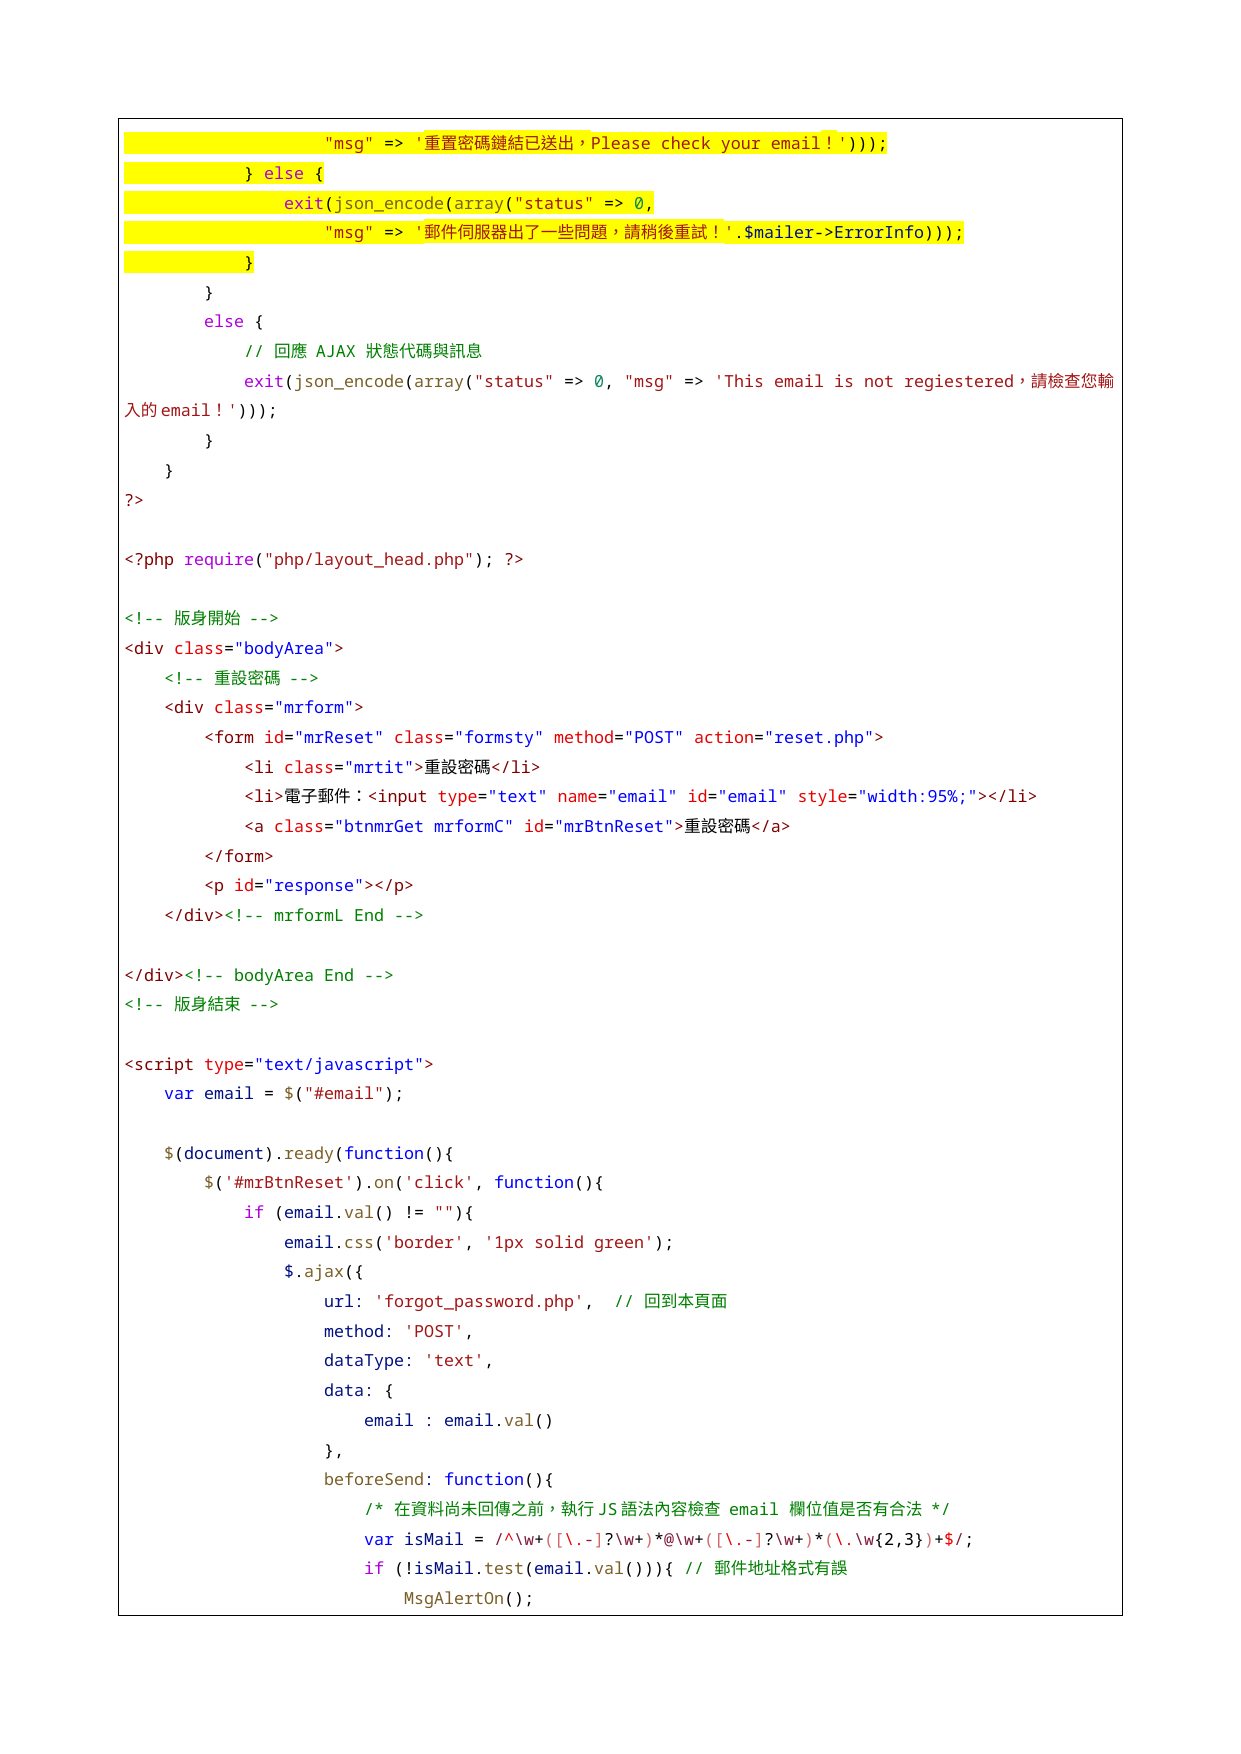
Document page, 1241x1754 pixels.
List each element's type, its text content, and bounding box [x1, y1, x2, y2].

table_header "msg" => '重置密碼鏈結已送出，Please check your email！'))); } else { exit(json_encode(array("status" => 0, "msg" => '郵件伺服器出了一些問題，請稍後重試！'.$mailer->ErrorInfo))); } } else { // 回應 AJAX 狀態代碼與訊息 exit(json_encode(array("status" => 0, "msg" => 'This email is not regiestered，請檢查您輸入的email！'))); } } ?> <?php require("php/layout_head.php"); ?> <!-- 版身開始 --> <div class="bodyArea"> <!-- 重設密碼 --> <div class="mrform"> <form id="mrReset" class="formsty" method="POST" action="reset.php"> <li class="mrtit">重設密碼</li> <li>電子郵件：<input type="text" name="email" id="email" style="width:95%;"></li> <a class="btnmrGet mrformC" id="mrBtnReset">重設密碼</a> </form> <p id="response"></p> </div><!-- mrformL End --> </div><!-- bodyArea End --> <!-- 版身結束 --> <script type="text/javascript"> var email = $("#email"); $(document).ready(function(){ $('#mrBtnReset').on('click', function(){ if (email.val() != ""){ email.css('border', '1px solid green'); $.ajax({ url: 'forgot_password.php', // 回到本頁面 method: 'POST', dataType: 'text', data: { email : email.val() }, beforeSend: function(){ /* 在資料尚未回傳之前，執行JS語法內容檢查 email 欄位值是否有合法 */ var isMail = /^\w+([\.-]?\w+)*@\w+([\.-]?\w+)*(\.\w{2,3})+$/; if (!isMail.test(email.val())){ // 郵件地址格式有誤 MsgAlertOn(); [119, 119, 1122, 1615]
